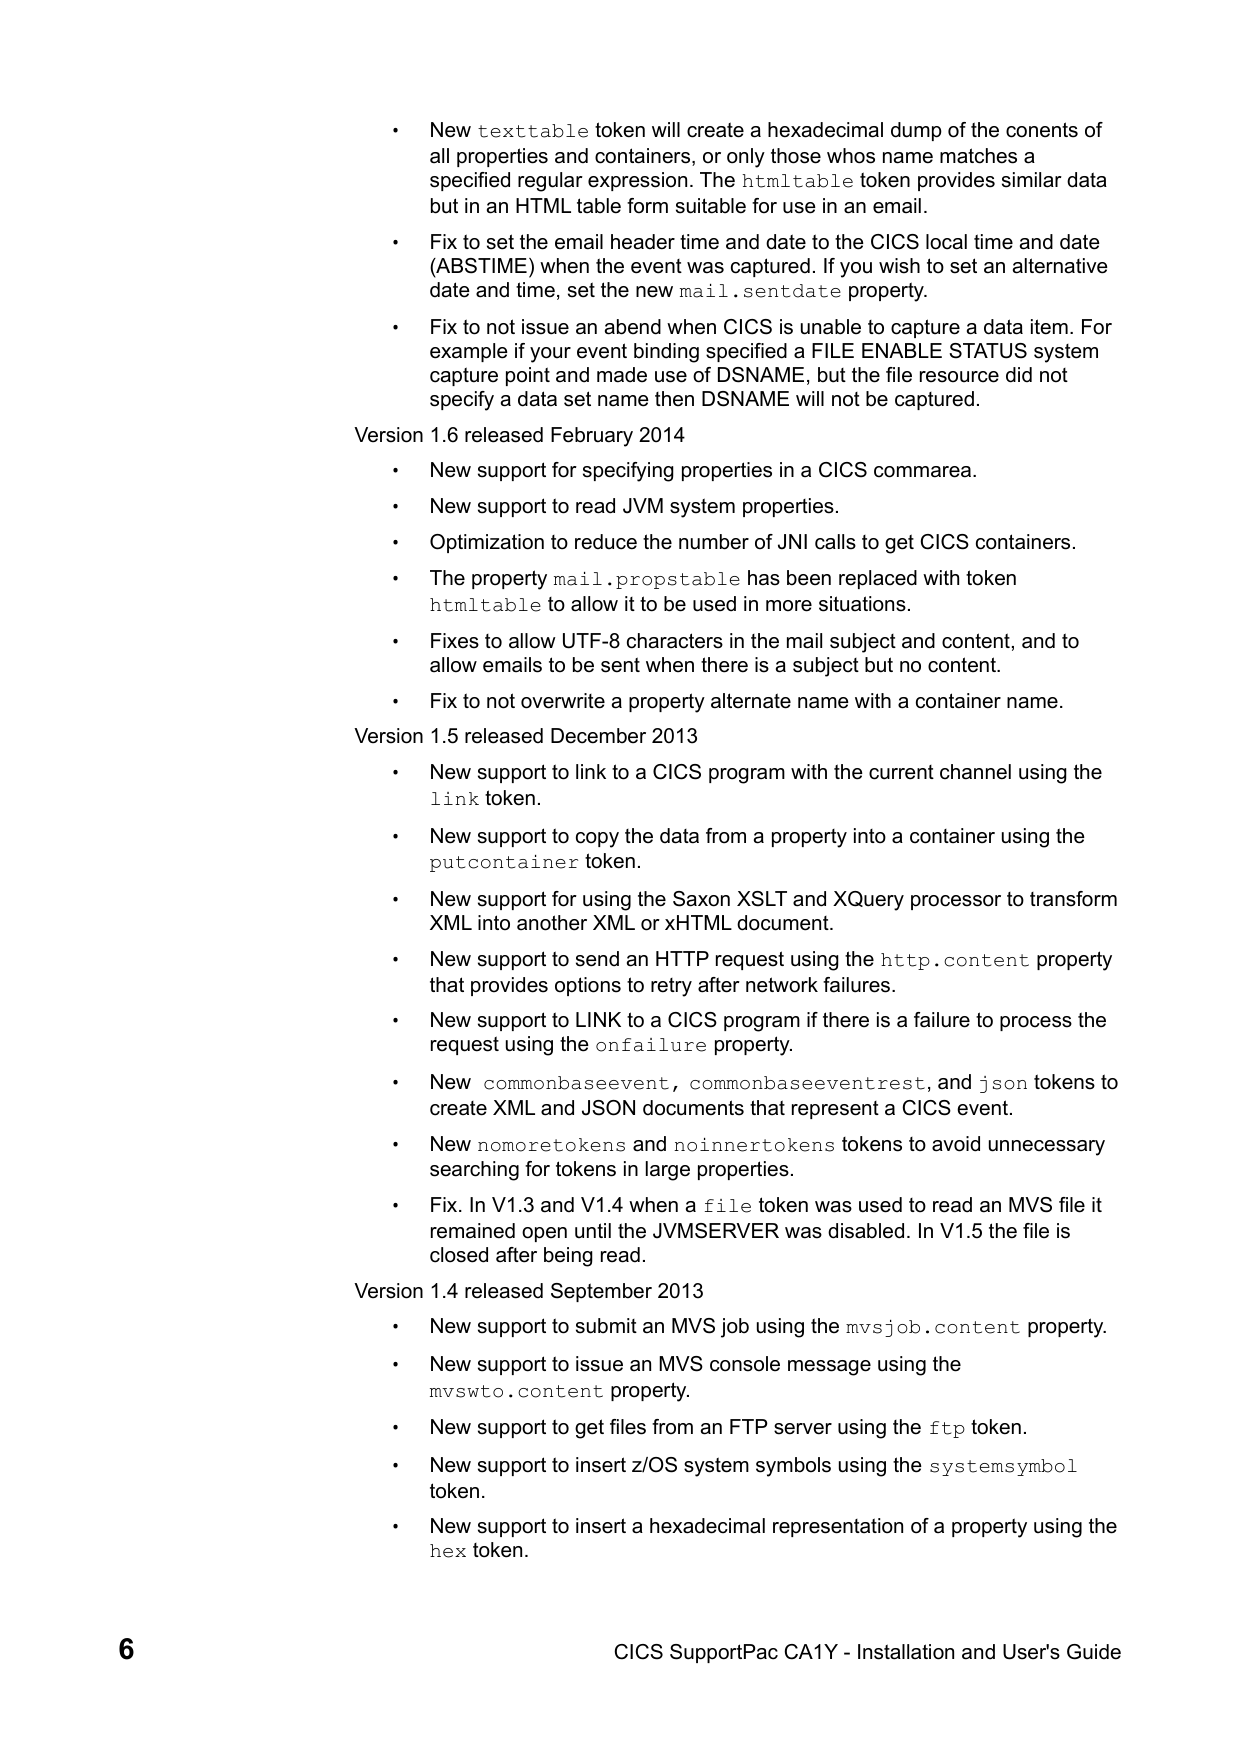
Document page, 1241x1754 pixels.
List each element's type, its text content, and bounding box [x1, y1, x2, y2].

text Version 1.5 released December 2013 [354, 724, 1122, 748]
list New support to issue an MVS console message using the mvswto.content property. [392, 1352, 1122, 1403]
list New support for using the Saxon XSLT and XQuery processor to transform XML into another XML or xHTML document. [392, 887, 1122, 935]
list Fix to not issue an abend when CICS is unable to capture a data item. For example if your event binding specified a FILE ENABLE STATUS system capture point and made use of DSNAME, but the file resource did not specify a data set name then DSNAME will not be captured. [392, 315, 1122, 411]
list New support to send an HTTP request using the http.content property that provides options to retry after network failures. [392, 947, 1122, 996]
list The property mail.propstable has been replaced with token htmltable to allow it to be used in more situations. [392, 566, 1122, 617]
list New support for specifying properties in a CICS commarea. [392, 458, 1122, 482]
list New support to insert z/OS system symbols using the systemsymbol token. [392, 1453, 1122, 1503]
list New commonbaseevent, commonbaseeventrest, and json tokens to create XML and JSON documents that represent a CICS event. [392, 1070, 1122, 1119]
list Fix. In V1.3 and V1.4 when a file token was used to read an MVS file it remained open until the JVMSERVER was disabled. In V1.5 the file is closed after being read. [392, 1193, 1122, 1267]
list Fixes to allow UTF-8 characters in the mail subject and content, and to allow emails to be sent when there is a subject but no content. [392, 629, 1122, 677]
text Version 1.6 released February 2014 [354, 423, 1122, 447]
list New support to copy the data from a property into a container using the putcontainer token. [392, 823, 1122, 875]
list New support to insert a hexadecimal representation of a property using the hex token. [392, 1514, 1122, 1564]
list New support to read JVM system properties. [392, 494, 1122, 518]
list New support to link to a CICS program with the current channel using the link token. [392, 760, 1122, 812]
list New nomoretokens and noinnertokens tokens to avoid unnecessary searching for tokens in large properties. [392, 1131, 1122, 1181]
list Fix to set the email header time and date to the CICS local time and date (ABSTIME) when the event was captured. If you wish to set an alternative date and time, set the new mail.sentdate property. [392, 229, 1122, 303]
list Optimization to reduce the number of JNI calls to get CICS containers. [392, 530, 1122, 554]
list New support to submit an MVS job using the mvsjob.content property. [392, 1314, 1122, 1340]
list Fix to not overwrite a property alternate name with a container name. [392, 689, 1122, 713]
list New support to LINK to a CICS program if there is a failure to process the request using the onfailure property. [392, 1008, 1122, 1058]
list New support to get files from an FTP server using the ftp token. [392, 1415, 1122, 1441]
list New texttable token will create a hexadecimal dump of the conents of all properties and containers, or only those whos name matches a specified regular expression. The htmltable token provides similar data but in an HTML table form suitable for use in an email. [392, 118, 1122, 218]
text Version 1.4 released September 2013 [354, 1278, 1122, 1302]
